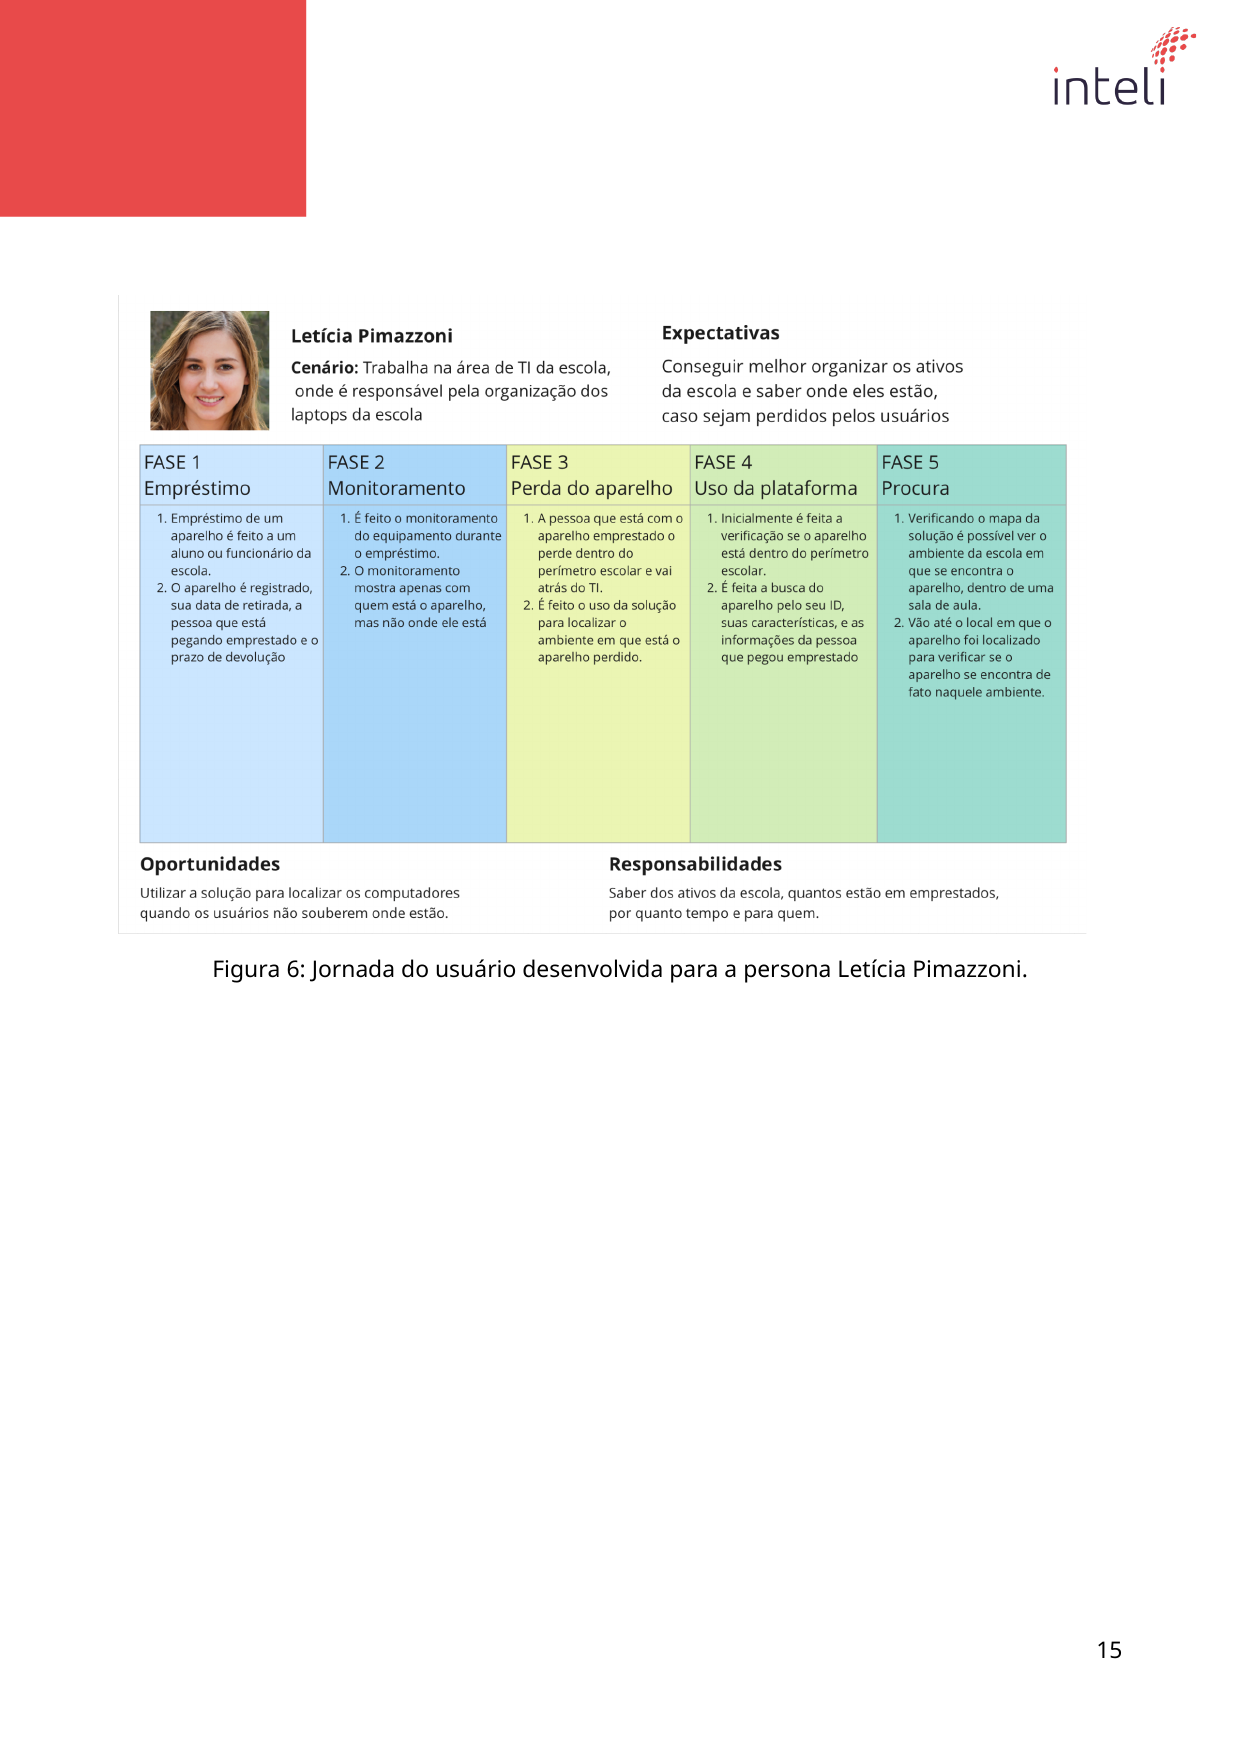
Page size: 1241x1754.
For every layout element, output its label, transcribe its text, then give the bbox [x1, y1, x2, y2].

picture [118, 295, 1087, 934]
text Figura 6: Jornada do usuário desenvolvida para a persona Letícia Pimazzoni. [118, 953, 1122, 984]
picture [0, 0, 307, 217]
picture [1054, 27, 1197, 105]
